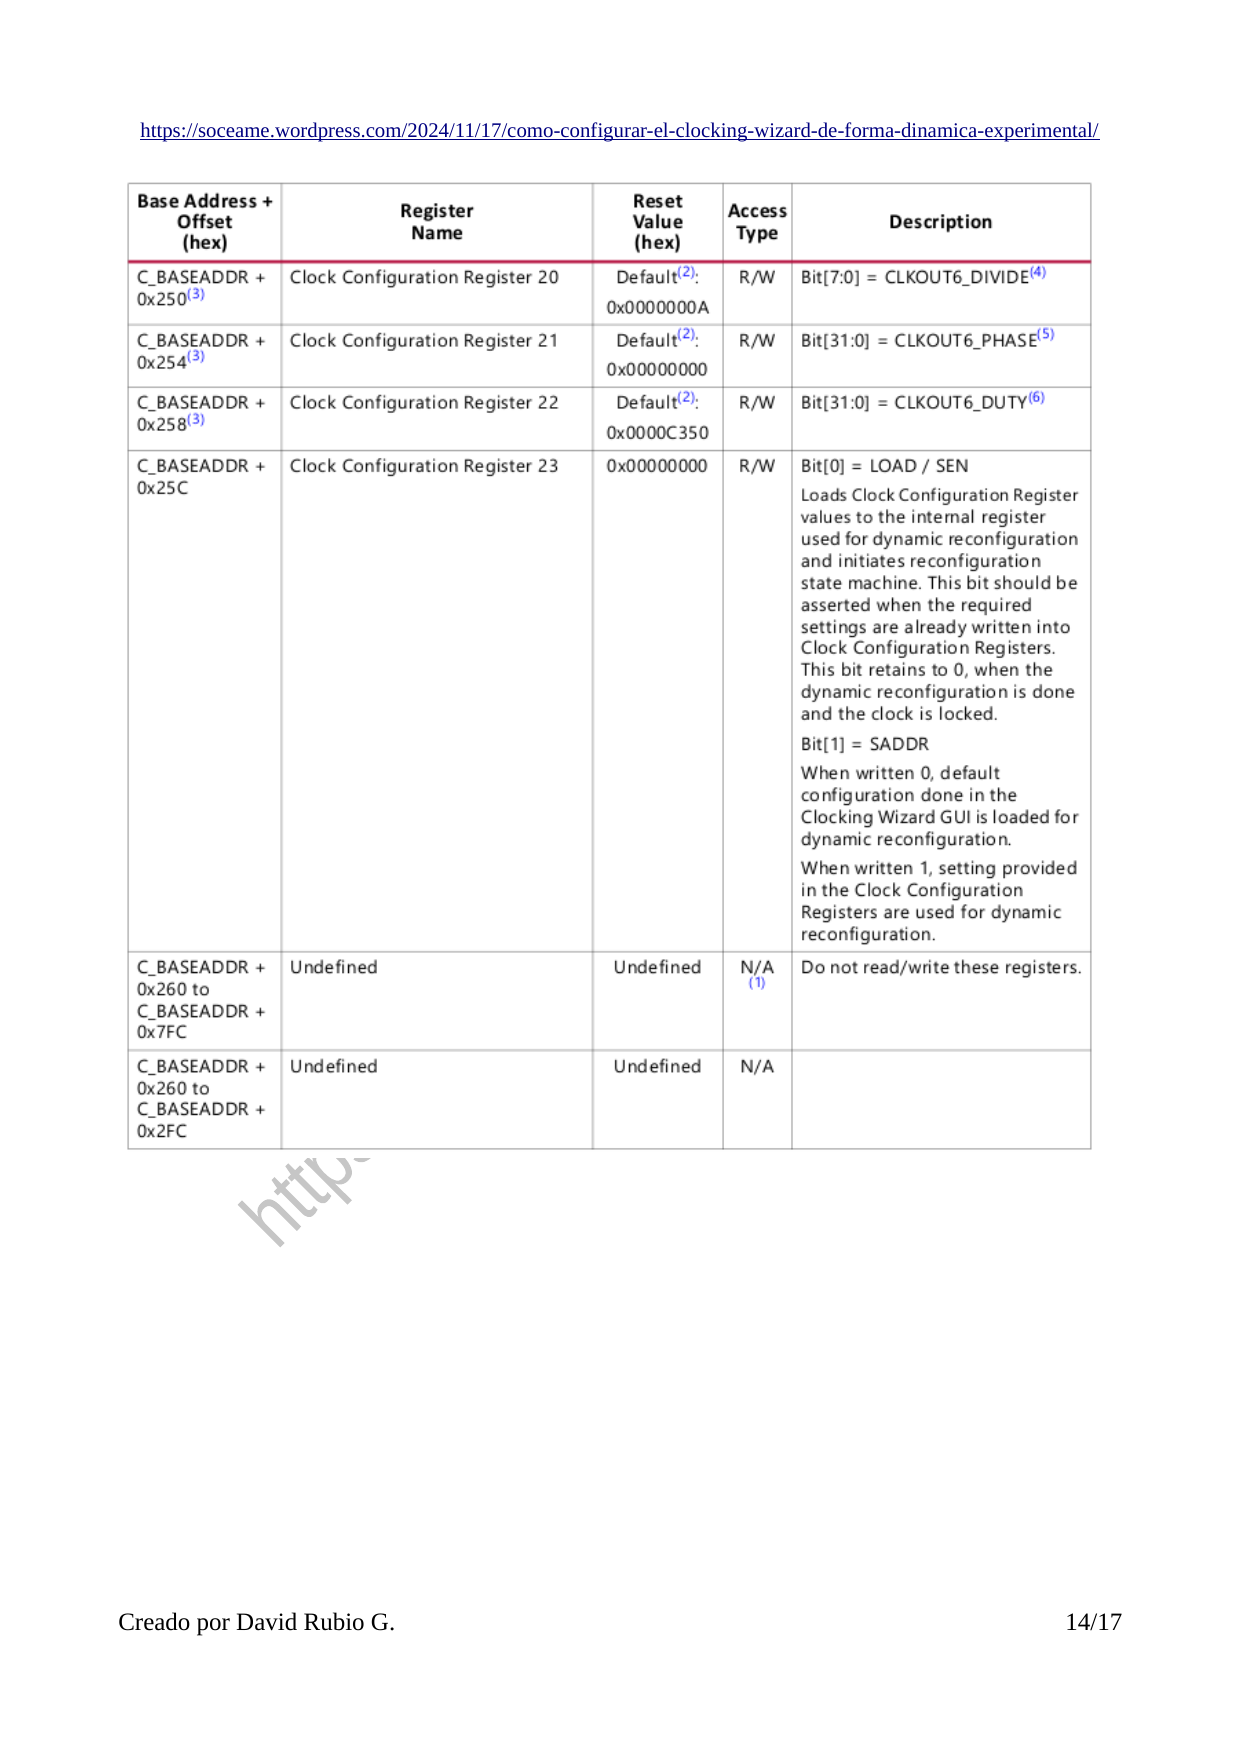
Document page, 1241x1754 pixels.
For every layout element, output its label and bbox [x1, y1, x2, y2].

picture [118, 177, 1111, 1158]
